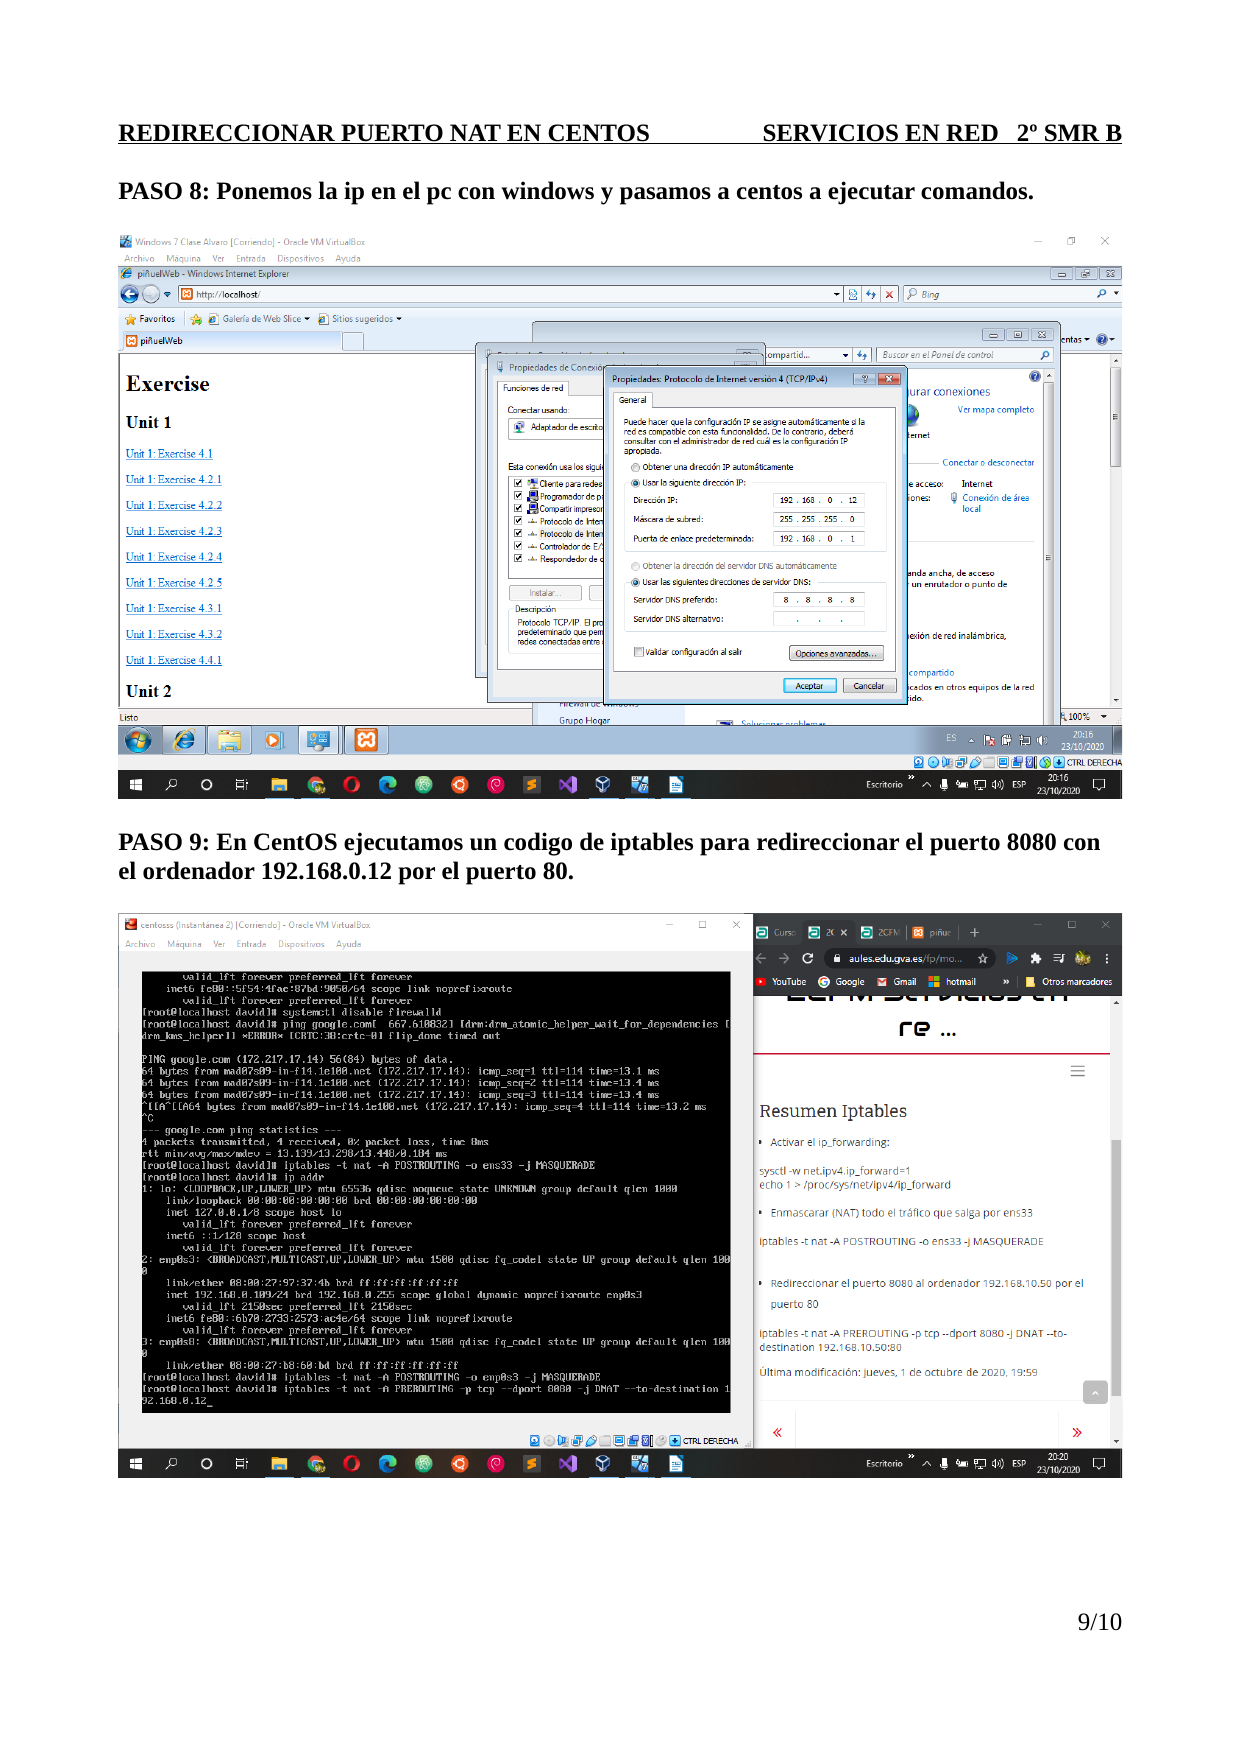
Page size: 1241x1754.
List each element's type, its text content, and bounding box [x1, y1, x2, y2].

picture [118, 913, 1123, 1478]
text PASO 9: En CentOS ejecutamos un codigo de iptables para redireccionar el puerto 8080 con el ordenador 192.168.0.12 por el puerto 80. [118, 827, 1122, 884]
picture [118, 233, 1123, 799]
text PASO 8: Ponemos la ip en el pc con windows y pasamos a centos a ejecutar comandos. [118, 176, 1122, 205]
